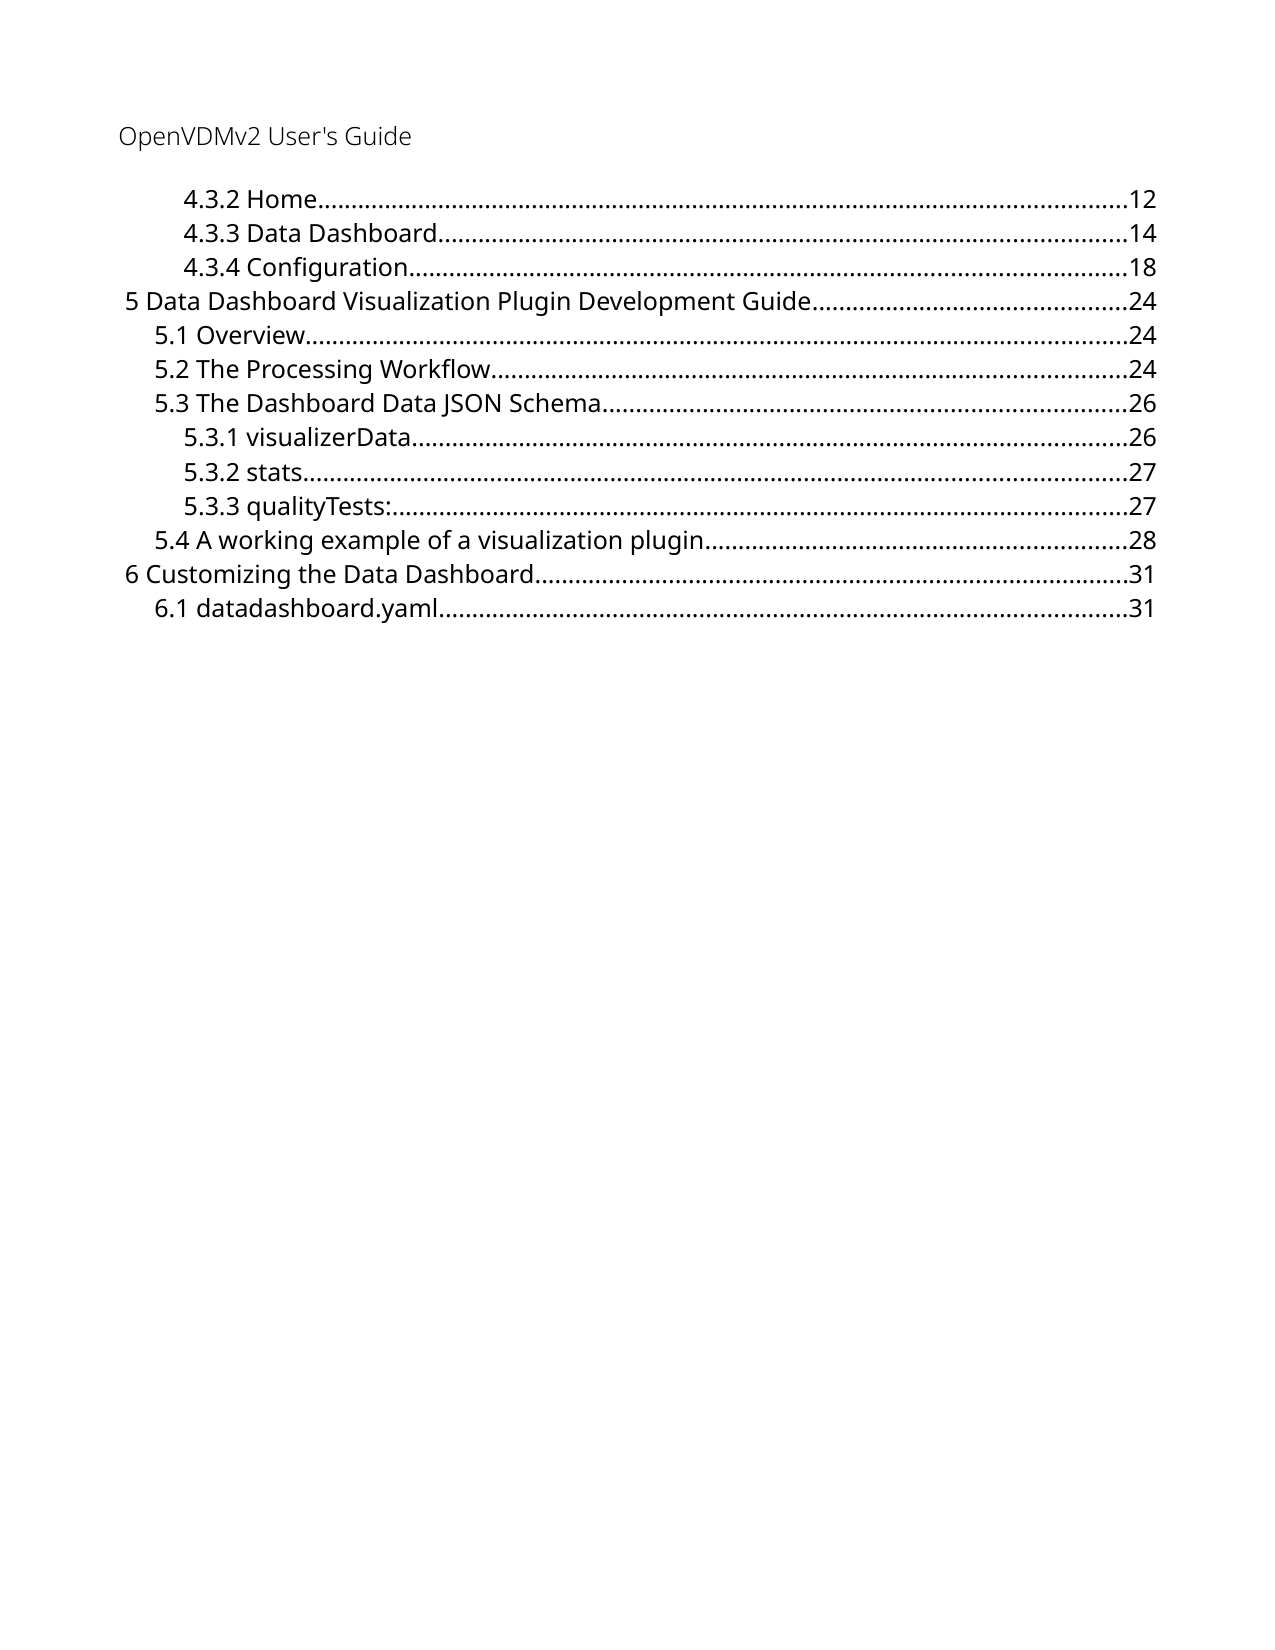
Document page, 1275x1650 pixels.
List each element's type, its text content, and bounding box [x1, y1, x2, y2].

text 6.1 datadashboard.yaml 31 [148, 590, 1157, 624]
text 5.3.2 stats 27 [177, 454, 1157, 488]
text 5.1 Overview 24 [148, 318, 1157, 352]
text 5.2 The Processing Workflow 24 [148, 352, 1157, 386]
text 5 Data Dashboard Visualization Plugin Development Guide 24 [118, 284, 1157, 318]
text 4.3.4 Configuration 18 [177, 250, 1157, 284]
text 5.3.1 visualizerData 26 [177, 420, 1157, 454]
text 4.3.2 Home 12 [177, 182, 1157, 216]
text 4.3.3 Data Dashboard 14 [177, 216, 1157, 250]
text 5.4 A working example of a visualization plugin 28 [148, 522, 1157, 556]
text 5.3 The Dashboard Data JSON Schema 26 [148, 386, 1157, 420]
text 6 Customizing the Data Dashboard 31 [118, 556, 1157, 590]
text 5.3.3 qualityTests: 27 [177, 488, 1157, 522]
